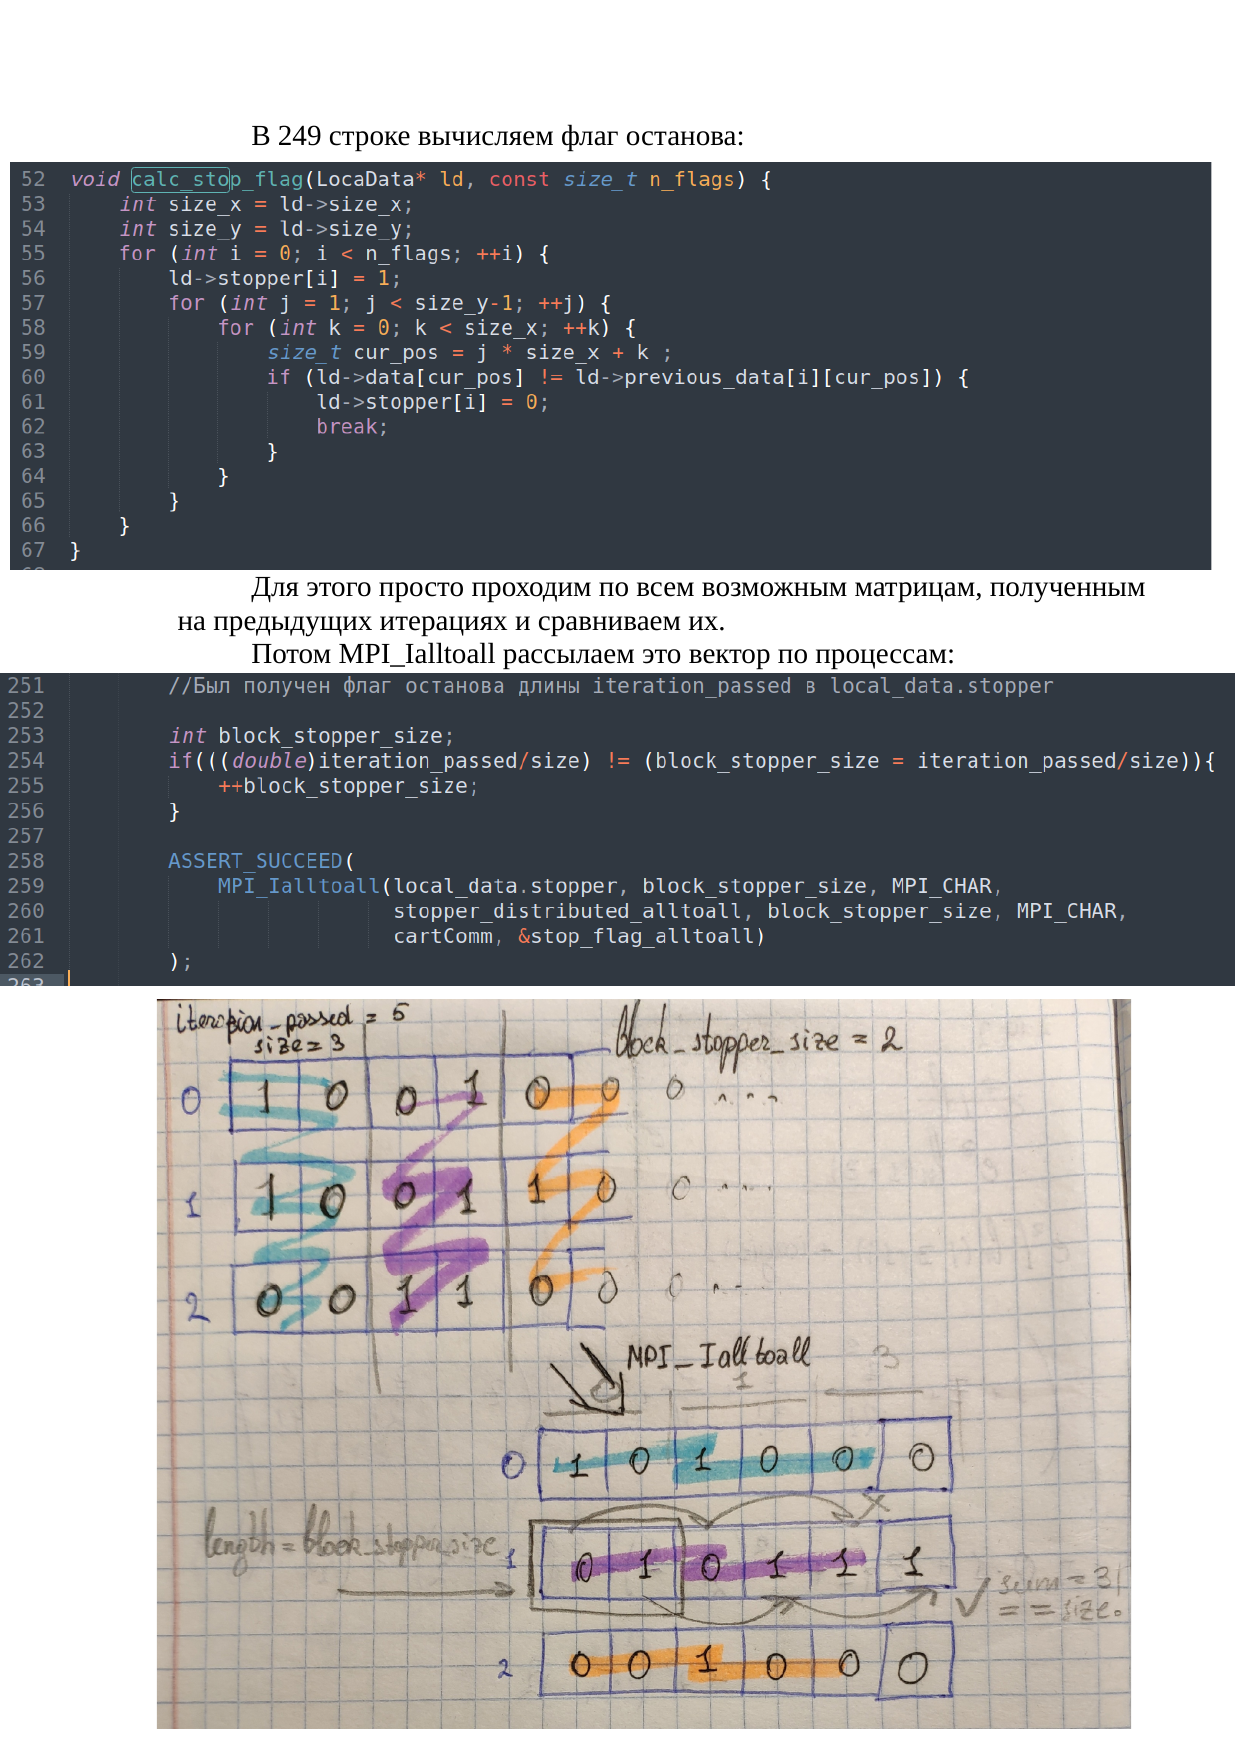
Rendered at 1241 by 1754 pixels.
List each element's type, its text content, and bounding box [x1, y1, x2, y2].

text [177, 152, 1152, 162]
text Для этого просто проходим по всем возможным матрицам, полученным на предыдущих итерациях и сравниваем их. [177, 570, 1152, 636]
text Потом MPI_Ialltoall рассылаем это вектор по процессам: [177, 636, 1152, 670]
picture [156, 999, 1132, 1729]
text В 249 строке вычисляем флаг останова: [177, 118, 1152, 152]
picture [0, 673, 1235, 986]
picture [10, 162, 1212, 570]
